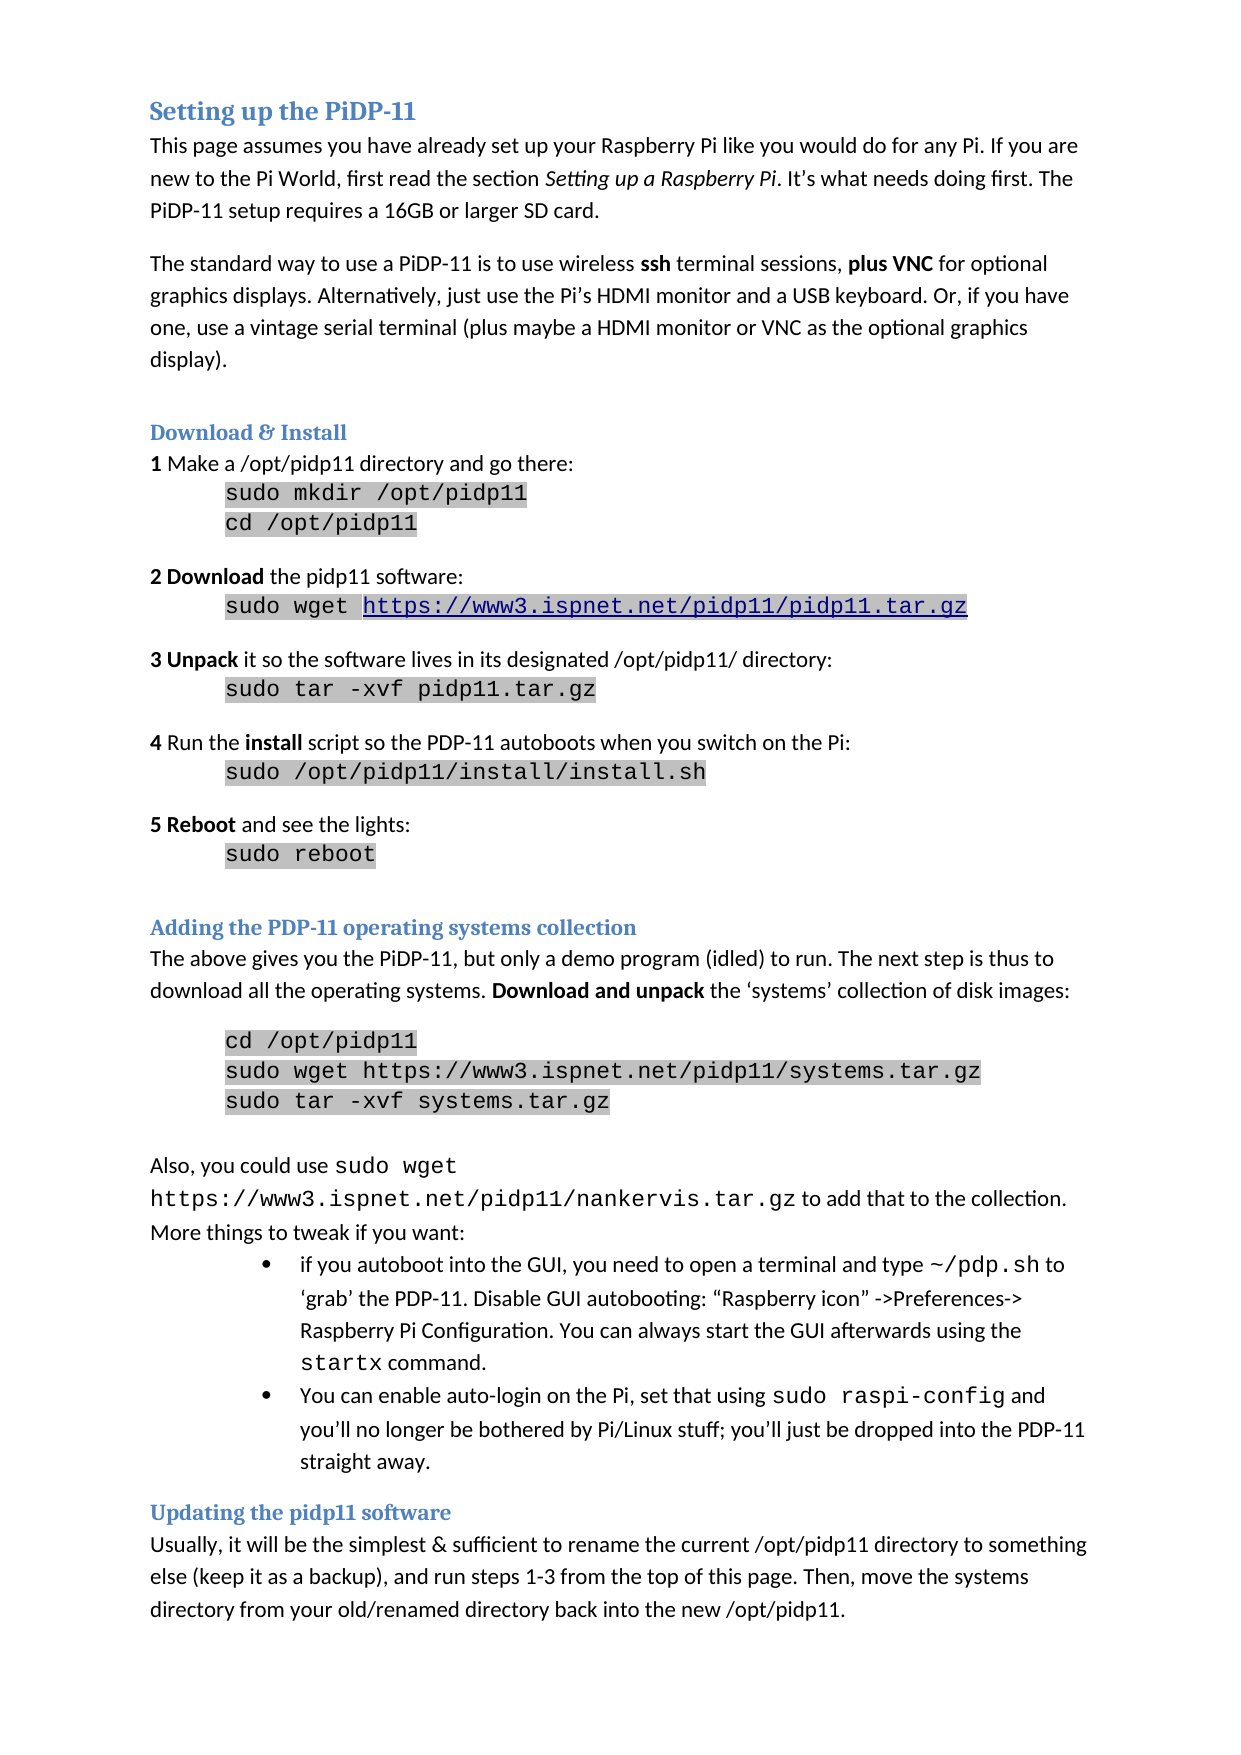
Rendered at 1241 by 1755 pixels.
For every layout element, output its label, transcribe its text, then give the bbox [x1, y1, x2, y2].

text sudo wget https://www3.ispnet.net/pidp11/systems.tar.gz [150, 1059, 1090, 1085]
text Updating the pidp11 software [150, 1500, 1090, 1526]
list You can enable auto-login on the Pi, set that using sudo raspi-config and you’ll no longer be bothered by Pi/Linux stuff; you’ll just be dropped into the PDP-11 straight away. [262, 1382, 1090, 1475]
text The standard way to use a PiDP-11 is to use wireless ssh terminal sessions, plus VNC for optional graphics displays. Alternatively, just use the Pi’s HDMI monitor and a USB keyboard. Or, if you have one, use a vintage serial terminal (plus maybe a HDMI monitor or VNC as the optional graphics display). [150, 249, 1090, 373]
text 3 Unpack it so the software lives in its designated /opt/pidp11/ directory: [150, 645, 1090, 673]
text More things to tweak if you want: [150, 1218, 1090, 1246]
text Usually, it will be the simplest & sufficient to rename the current /opt/pidp11 directory to something else (keep it as a backup), and run steps 1-3 from the top of this page. Then, move the systems directory from your old/renamed directory back into the new /opt/pidp11. [150, 1530, 1090, 1623]
text The above gives you the PiDP-11, but only a demo program (idled) to run. The next step is thus to download all the operating systems. Download and unpack the ‘systems’ collection of disk images: [150, 944, 1090, 1005]
text 4 Run the install script so the PDP-11 autoboots when you switch on the Pi: [150, 728, 1090, 756]
text sudo tar -xvf pidp11.tar.gz [150, 677, 1090, 703]
text cd /opt/pidp11 [150, 512, 1090, 537]
text This page assumes you have already set up your Raspberry Pi like you would do for any Pi. If you are new to the Pi World, first read the section Setting up a Raspberry Pi. It’s what needs doing first. The PiDP-11 setup requires a 16GB or larger SD card. [150, 132, 1090, 224]
text Also, you could use sudo wget https://www3.ispnet.net/pidp11/nankervis.tar.gz to add that to the collection. [150, 1151, 1090, 1214]
text sudo /opt/pidp11/install/install.sh [150, 760, 1090, 786]
text sudo tar -xvf systems.tar.gz [150, 1089, 1090, 1115]
text Download & Install [150, 419, 1090, 446]
list if you autoboot into the GUI, you need to open a terminal and type ~/pdp.sh to ‘grab’ the PDP-11. Disable GUI autobooting: “Raspberry icon” ->Preferences-> Raspberry Pi Configuration. You can always start the GUI afterwards using the startx command. [262, 1250, 1090, 1377]
text sudo wget https://www3.ispnet.net/pidp11/pidp11.tar.gz [150, 594, 1090, 620]
text cd /opt/pidp11 [150, 1030, 1090, 1056]
text sudo mkdir /opt/pidp11 [150, 482, 1090, 508]
subtitle Setting up the PiDP-11 [150, 96, 1090, 127]
text 2 Download the pidp11 software: [150, 562, 1090, 590]
text sudo reboot [150, 843, 1090, 869]
text 5 Reboot and see the lights: [150, 811, 1090, 839]
text 1 Make a /opt/pidp11 directory and go there: [150, 449, 1090, 478]
text Adding the PDP-11 operating systems collection [150, 914, 1090, 941]
